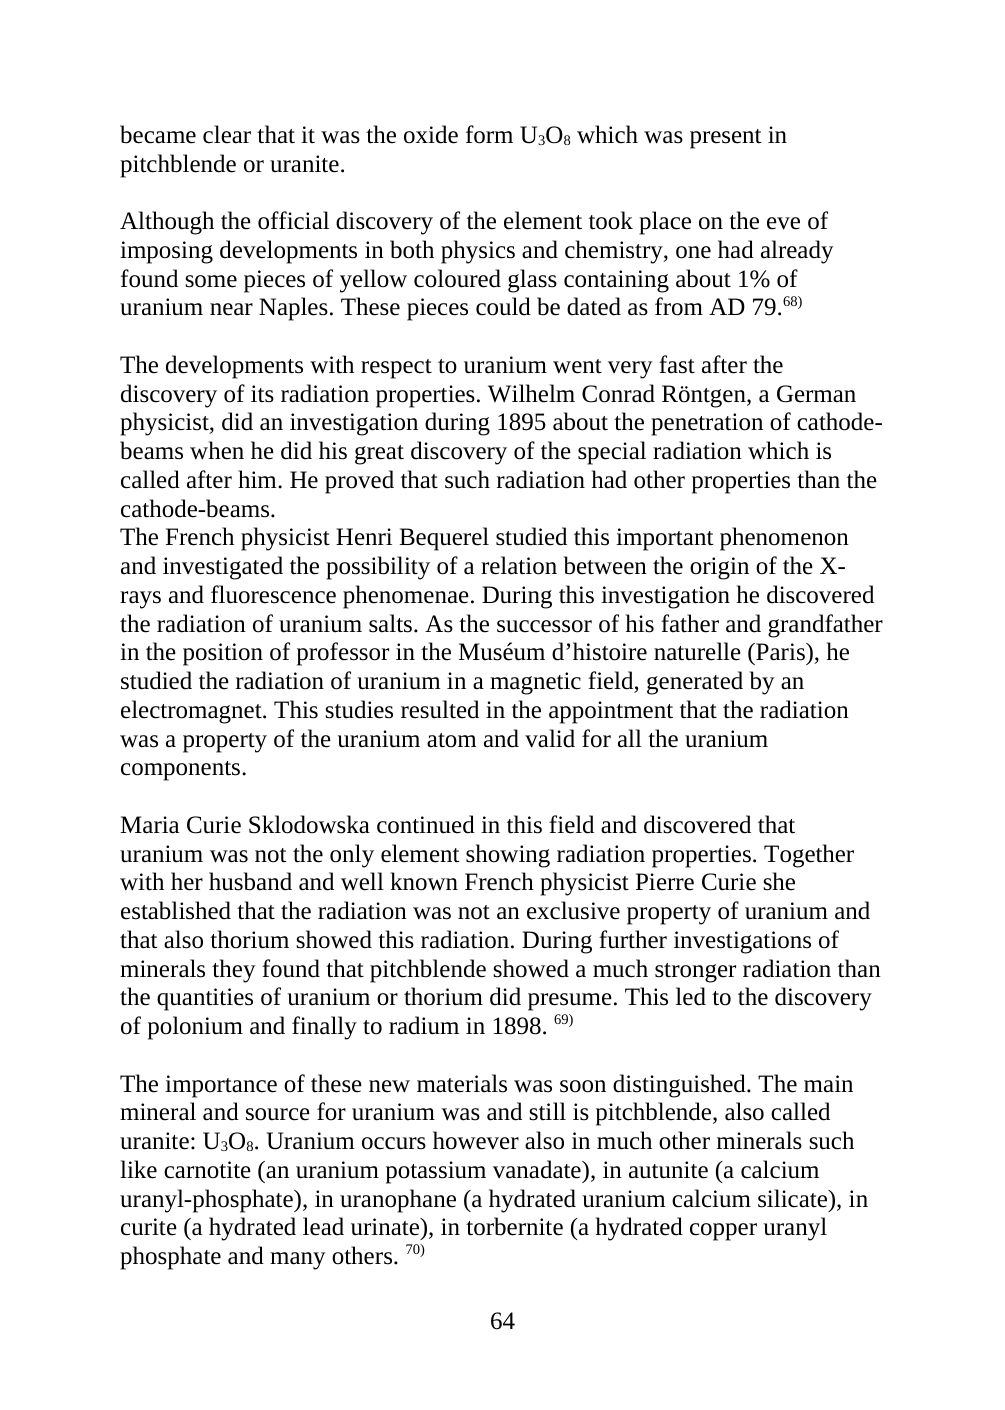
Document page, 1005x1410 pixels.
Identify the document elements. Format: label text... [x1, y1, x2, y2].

text The importance of these new materials was soon distinguished. The main mineral and source for uranium was and still is pitchblende, also called uranite: U3O8. Uranium occurs however also in much other minerals such like carnotite (an uranium potassium vanadate), in autunite (a calcium uranyl-phosphate), in uranophane (a hydrated uranium calcium silicate), in curite (a hydrated lead urinate), in torbernite (a hydrated copper uranyl phosphate and many others. 70) [120, 1069, 885, 1270]
text The developments with respect to uranium went very fast after the discovery of its radiation properties. Wilhelm Conrad Röntgen, a German physicist, did an investigation during 1895 about the penetration of cathode-beams when he did his great discovery of the special radiation which is called after him. He proved that such radiation had other properties than the cathode-beams. [120, 350, 885, 522]
text became clear that it was the oxide form U3O8 which was present in pitchblende or uranite. [120, 120, 885, 177]
text Maria Curie Sklodowska continued in this field and discovered that uranium was not the only element showing radiation properties. Together with her husband and well known French physicist Pierre Curie she established that the radiation was not an exclusive property of uranium and that also thorium showed this radiation. During further investigations of minerals they found that pitchblende showed a much stronger radiation than the quantities of uranium or thorium did presume. This led to the discovery of polonium and finally to radium in 1898. 69) [120, 810, 885, 1040]
text Although the official discovery of the element took place on the eve of imposing developments in both physics and chemistry, one had already found some pieces of yellow coloured glass containing about 1% of uranium near Naples. These pieces could be dated as from AD 79.68) [120, 206, 885, 321]
text The French physicist Henri Bequerel studied this important phenomenon and investigated the possibility of a relation between the origin of the X-rays and fluorescence phenomenae. During this investigation he discovered the radiation of uranium salts. As the successor of his father and grandfather in the position of professor in the Muséum d’histoire naturelle (Paris), he studied the radiation of uranium in a magnetic field, generated by an electromagnet. This studies resulted in the appointment that the radiation was a property of the uranium atom and valid for all the uranium components. [120, 522, 885, 781]
